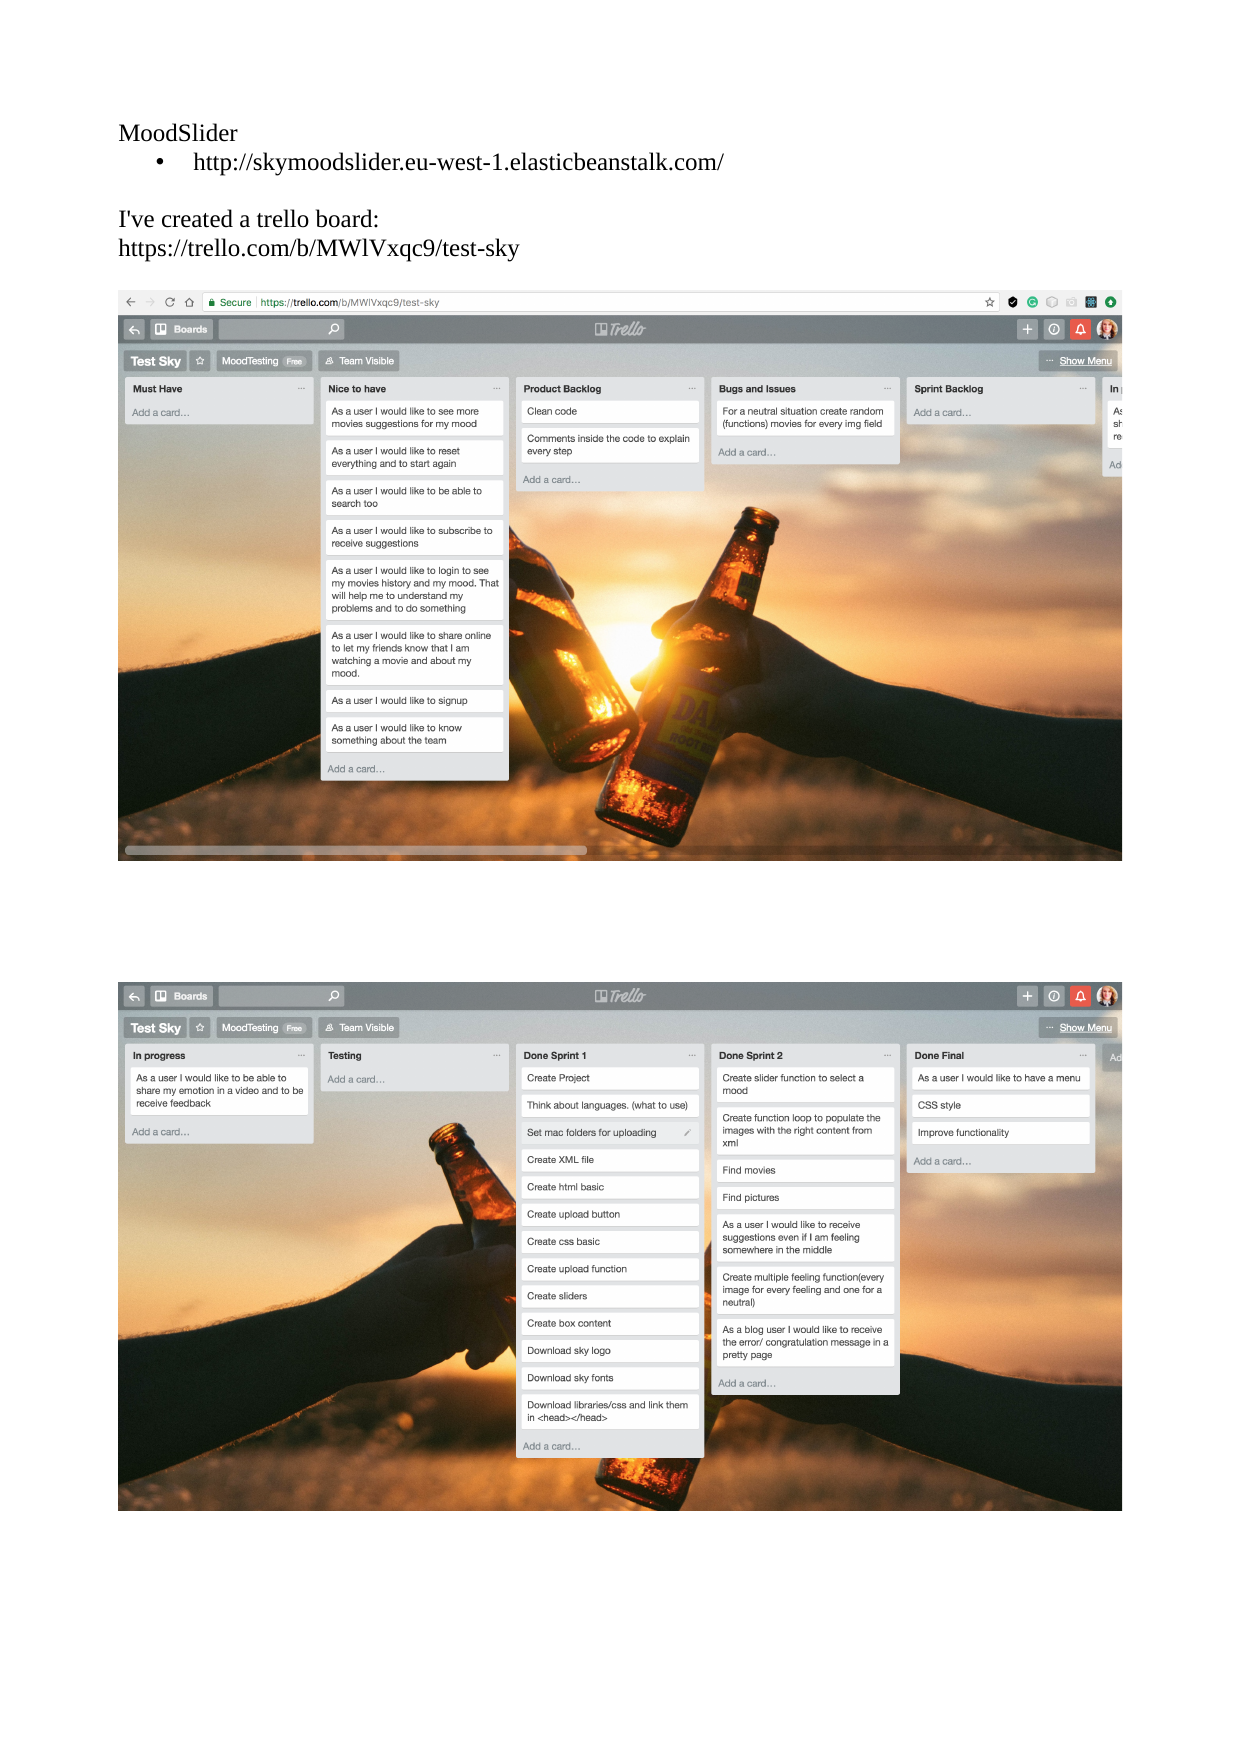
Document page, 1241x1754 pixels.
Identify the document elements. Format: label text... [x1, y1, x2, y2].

picture [118, 982, 1123, 1511]
picture [118, 290, 1123, 861]
list http://skymoodslider.eu-west-1.elasticbeanstalk.com/ [156, 147, 1122, 176]
text MoodSlider [118, 118, 1122, 147]
text https://trello.com/b/MWlVxqc9/test-sky [118, 233, 1122, 262]
text I've created a trello board: [118, 204, 1122, 233]
